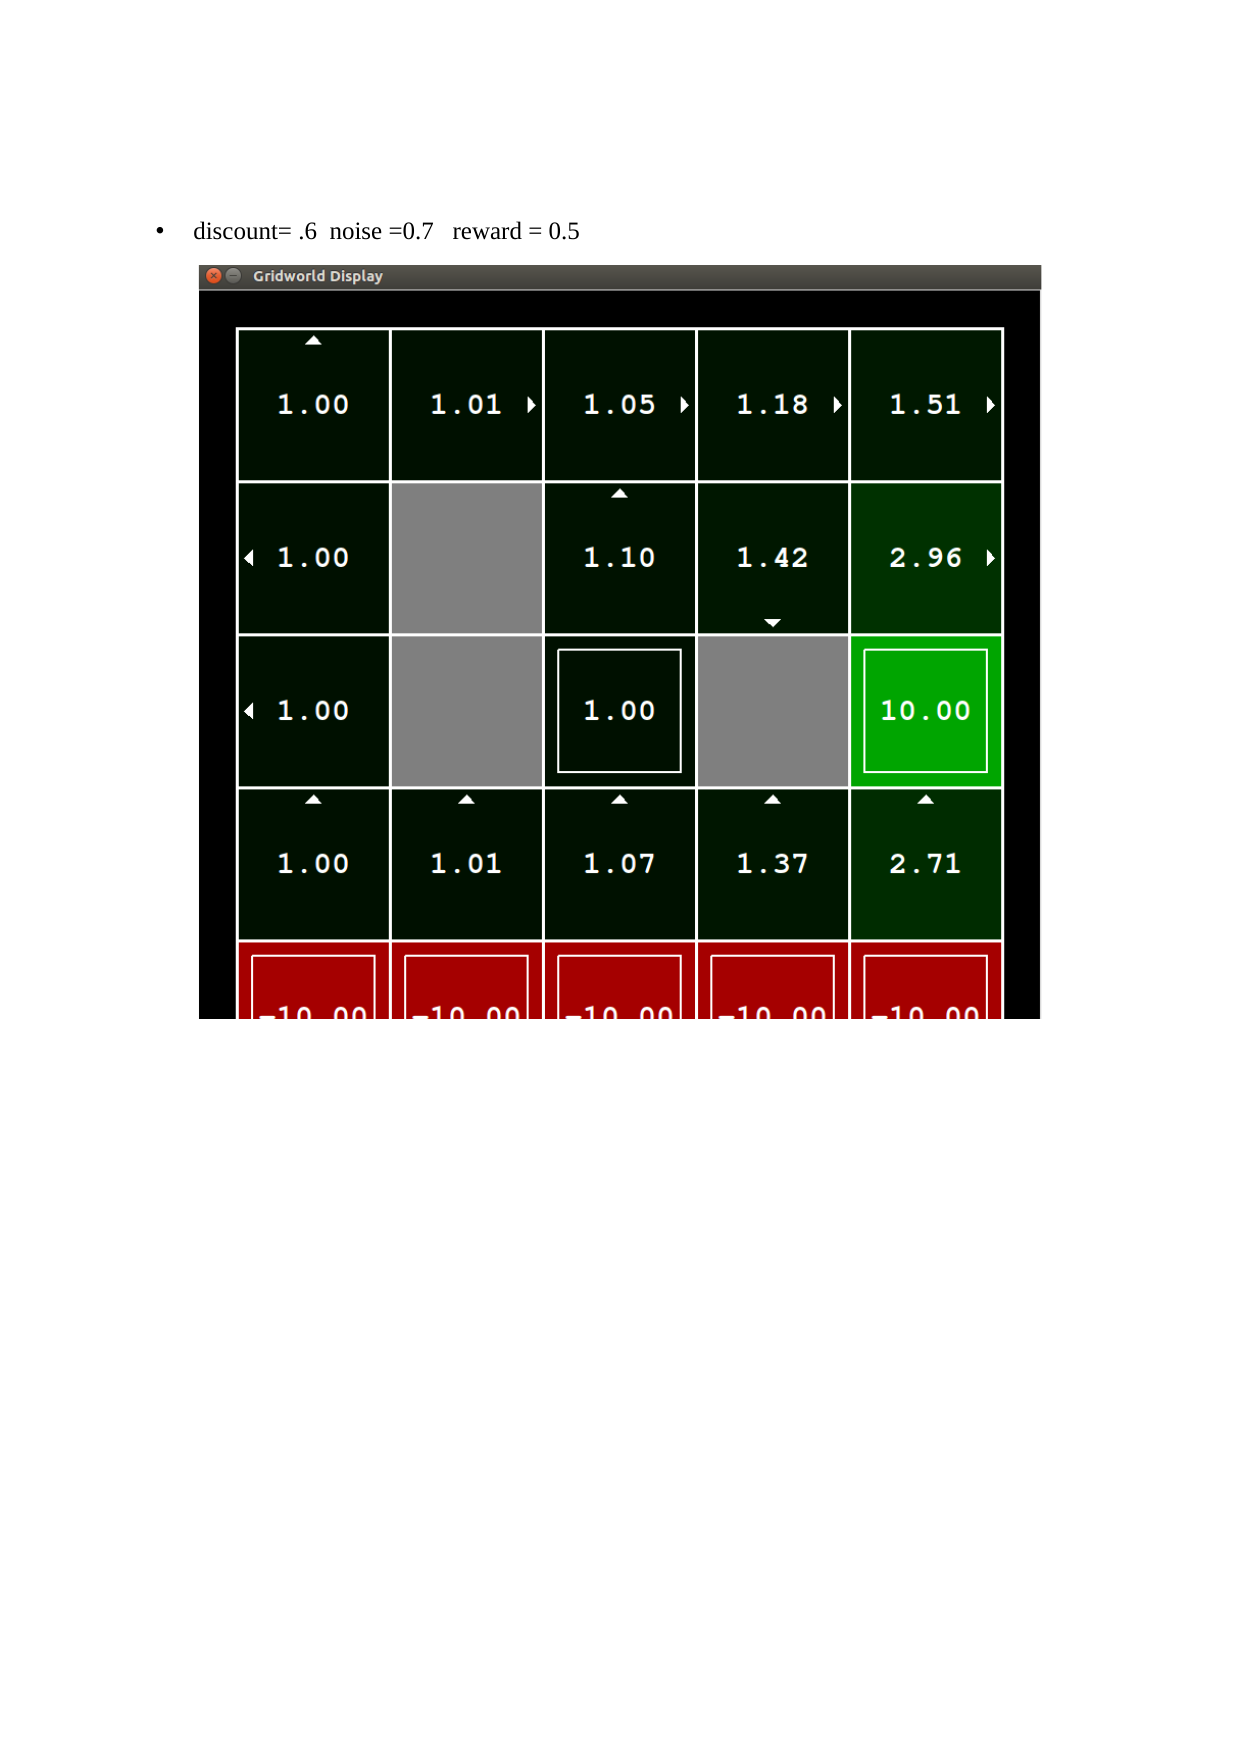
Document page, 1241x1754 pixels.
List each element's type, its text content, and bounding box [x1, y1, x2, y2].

list discount= .6 noise =0.7 reward = 0.5 [156, 216, 1122, 245]
picture [198, 265, 1042, 1019]
